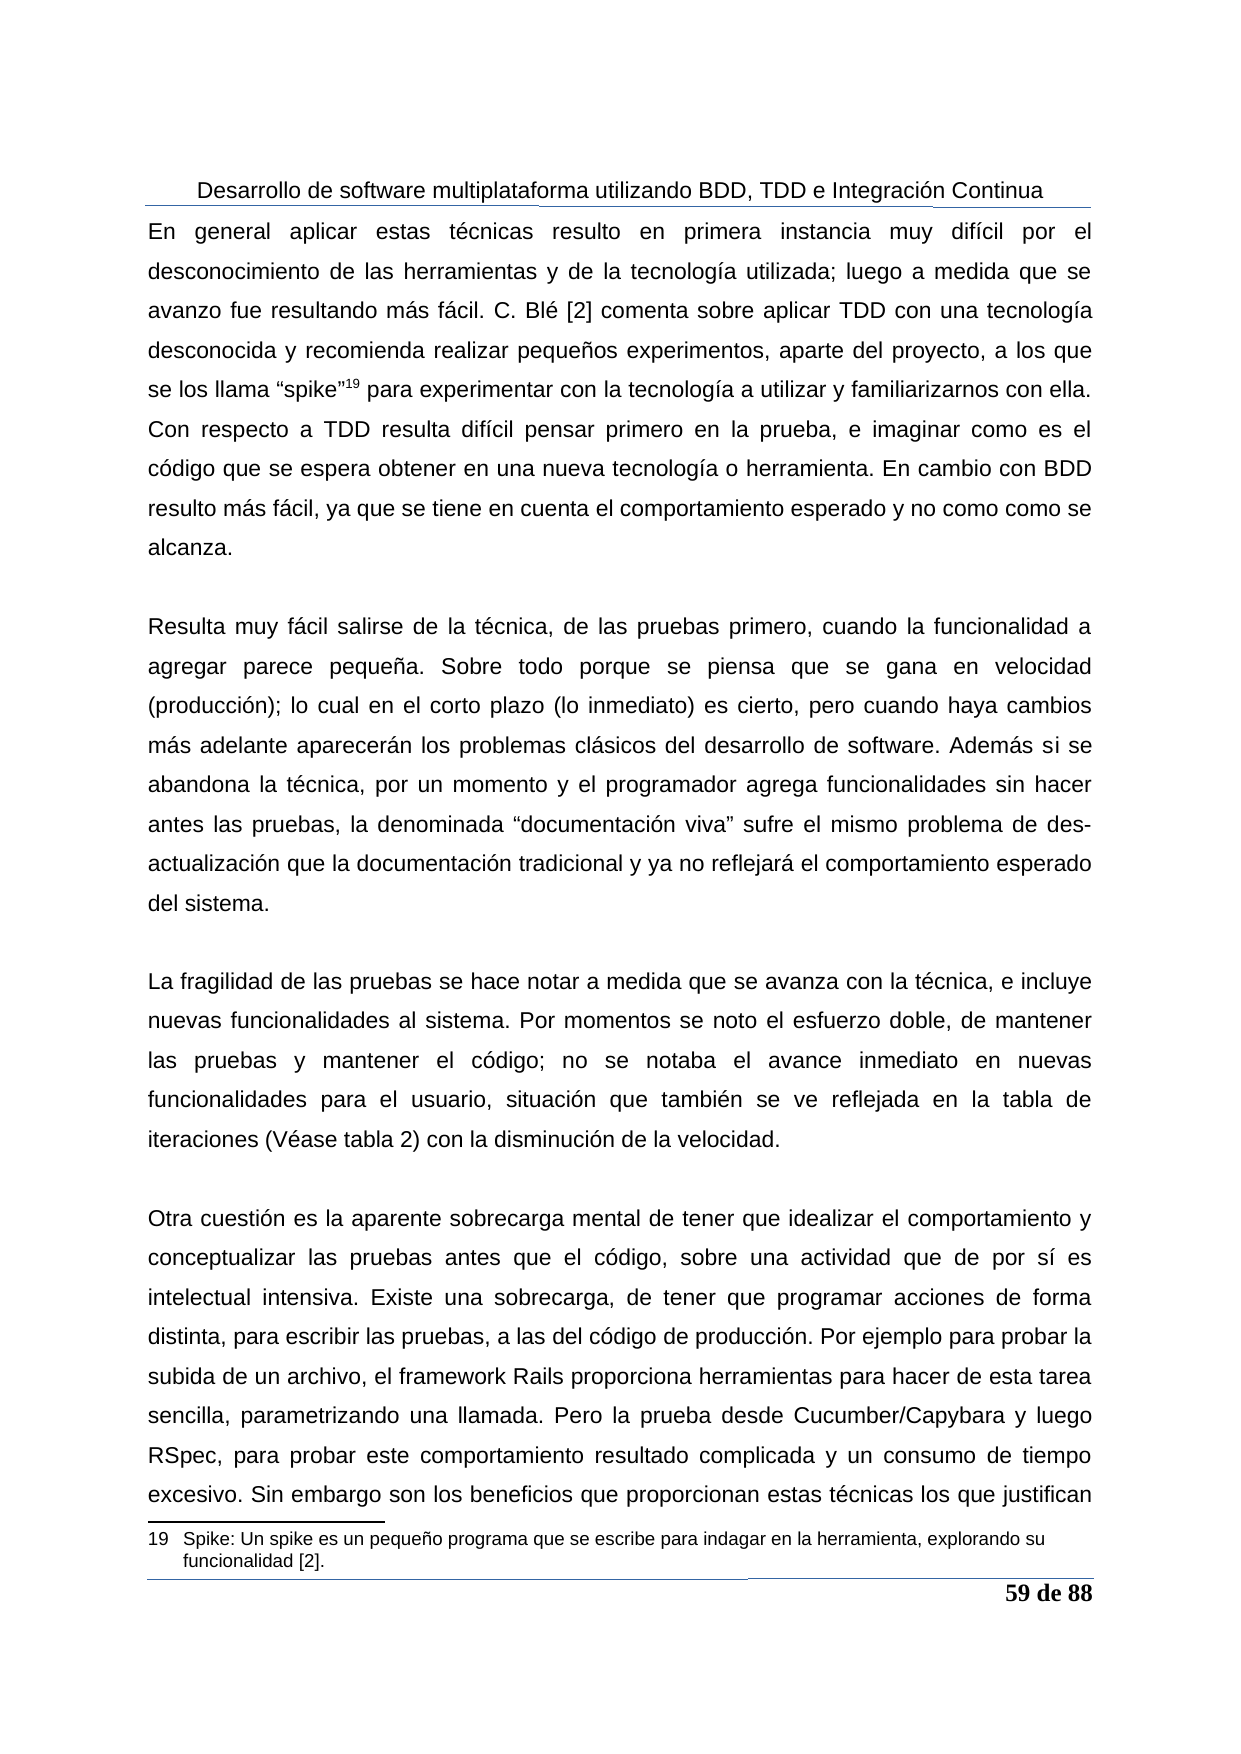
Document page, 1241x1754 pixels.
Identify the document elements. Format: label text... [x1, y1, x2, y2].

text Resulta muy fácil salirse de la técnica, de las pruebas primero, cuando la funcionalidad a agregar parece pequeña. Sobre todo porque se piensa que se gana en velocidad (producción); lo cual en el corto plazo (lo inmediato) es cierto, pero cuando haya cambios más adelante aparecerán los problemas clásicos del desarrollo de software. Además si se abandona la técnica, por un momento y el programador agrega funcionalidades sin hacer antes las pruebas, la denominada “documentación viva” sufre el mismo problema de des-actualización que la documentación tradicional y ya no reflejará el comportamiento esperado del sistema. [148, 613, 1093, 916]
text Otra cuestión es la aparente sobrecarga mental de tener que idealizar el comportamiento y conceptualizar las pruebas antes que el código, sobre una actividad que de por sí es intelectual intensiva. Existe una sobrecarga, de tener que programar acciones de forma distinta, para escribir las pruebas, a las del código de producción. Por ejemplo para probar la subida de un archivo, el framework Rails proporciona herramientas para hacer de esta tarea sencilla, parametrizando una llamada. Pero la prueba desde Cucumber/Capybara y luego RSpec, para probar este comportamiento resultado complicada y un consumo de tiempo excesivo. Sin embargo son los beneficios que proporcionan estas técnicas los que justifican [148, 1205, 1093, 1507]
text En general aplicar estas técnicas resulto en primera instancia muy difícil por el desconocimiento de las herramientas y de la tecnología utilizada; luego a medida que se avanzo fue resultando más fácil. C. Blé [2] comenta sobre aplicar TDD con una tecnología desconocida y recomienda realizar pequeños experimentos, aparte del proyecto, a los que se los llama “spike” para experimentar con la tecnología a utilizar y familiarizarnos con ella. Con respecto a TDD resulta difícil pensar primero en la prueba, e imaginar como es el código que se espera obtener en una nueva tecnología o herramienta. En cambio con BDD resulto más fácil, ya que se tiene en cuenta el comportamiento esperado y no como como se alcanza. [148, 218, 1093, 561]
text Spike: Un spike es un pequeño programa que se escribe para indagar en la herramienta, explorando su funcionalidad [2]. [148, 1528, 1093, 1571]
text La fragilidad de las pruebas se hace notar a medida que se avanza con la técnica, e incluye nuevas funcionalidades al sistema. Por momentos se noto el esfuerzo doble, de mantener las pruebas y mantener el código; no se notaba el avance inmediato en nuevas funcionalidades para el usuario, situación que también se ve reflejada en la tabla de iteraciones (Véase tabla 2) con la disminución de la velocidad. [148, 968, 1093, 1152]
